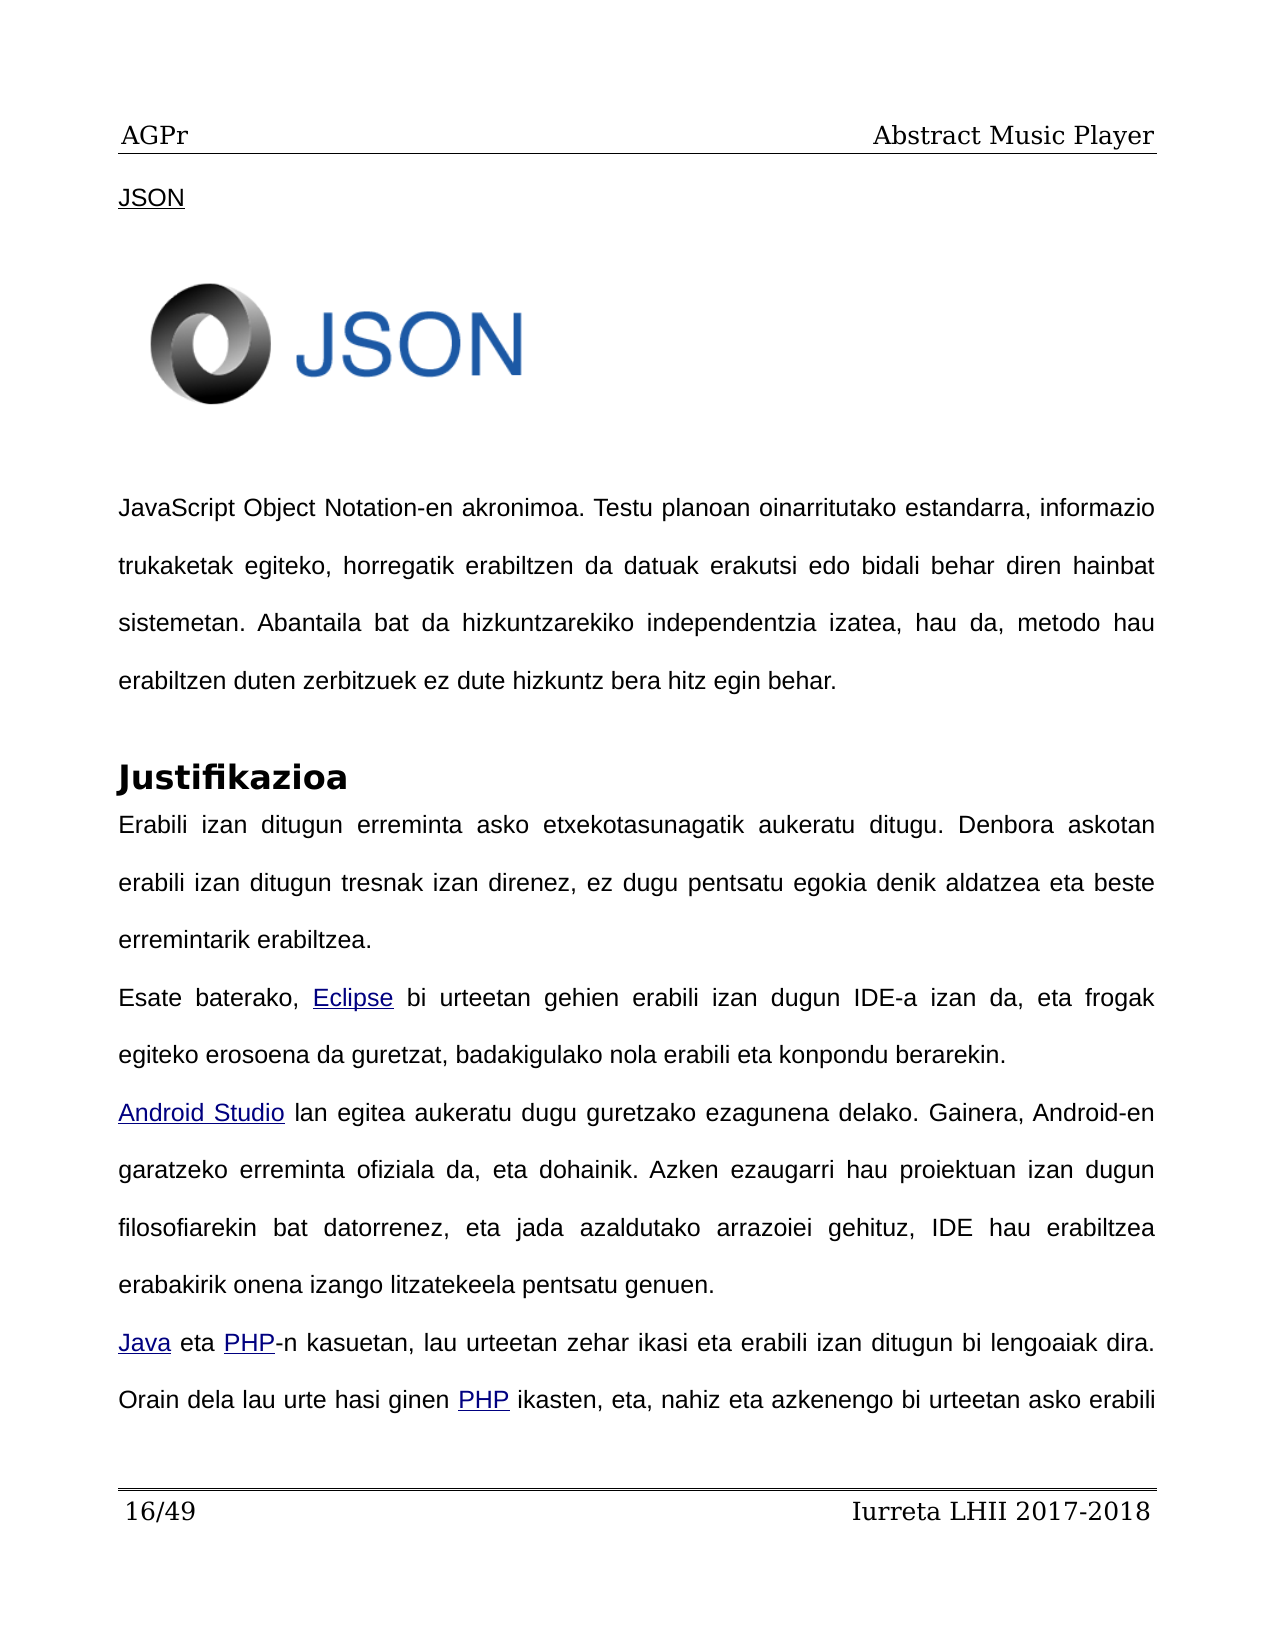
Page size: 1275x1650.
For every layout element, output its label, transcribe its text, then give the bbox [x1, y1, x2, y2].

text Erabili izan ditugun erreminta asko etxekotasunagatik aukeratu ditugu. Denbora askotan erabili izan ditugun tresnak izan direnez, ez dugu pentsatu egokia denik aldatzea eta beste erremintarik erabiltzea. [118, 810, 1157, 954]
text Android Studio lan egitea aukeratu dugu guretzako ezagunena delako. Gainera, Android-en garatzeko erreminta ofiziala da, eta dohainik. Azken ezaugarri hau proiektuan izan dugun filosofiarekin bat datorrenez, eta jada azaldutako arrazoiei gehituz, IDE hau erabiltzea erabakirik onena izango litzatekeela pentsatu genuen. [118, 1098, 1157, 1299]
text JSON [118, 183, 1157, 211]
picture [124, 223, 546, 465]
subtitle Justifikazioa [118, 758, 1157, 798]
text Esate baterako, Eclipse bi urteetan gehien erabili izan dugun IDE-a izan da, eta frogak egiteko erosoena da guretzat, badakigulako nola erabili eta konpondu berarekin. [118, 983, 1157, 1069]
text Java eta PHP-n kasuetan, lau urteetan zehar ikasi eta erabili izan ditugun bi lengoaiak dira. Orain dela lau urte hasi ginen PHP ikasten, eta, nahiz eta azkenengo bi urteetan asko erabili [118, 1328, 1157, 1414]
text JavaScript Object Notation-en akronimoa. Testu planoan oinarritutako estandarra, informazio trukaketak egiteko, horregatik erabiltzen da datuak erakutsi edo bidali behar diren hainbat sistemetan. Abantaila bat da hizkuntzarekiko independentzia izatea, hau da, metodo hau erabiltzen duten zerbitzuek ez dute hizkuntz bera hitz egin behar. [118, 255, 1157, 694]
